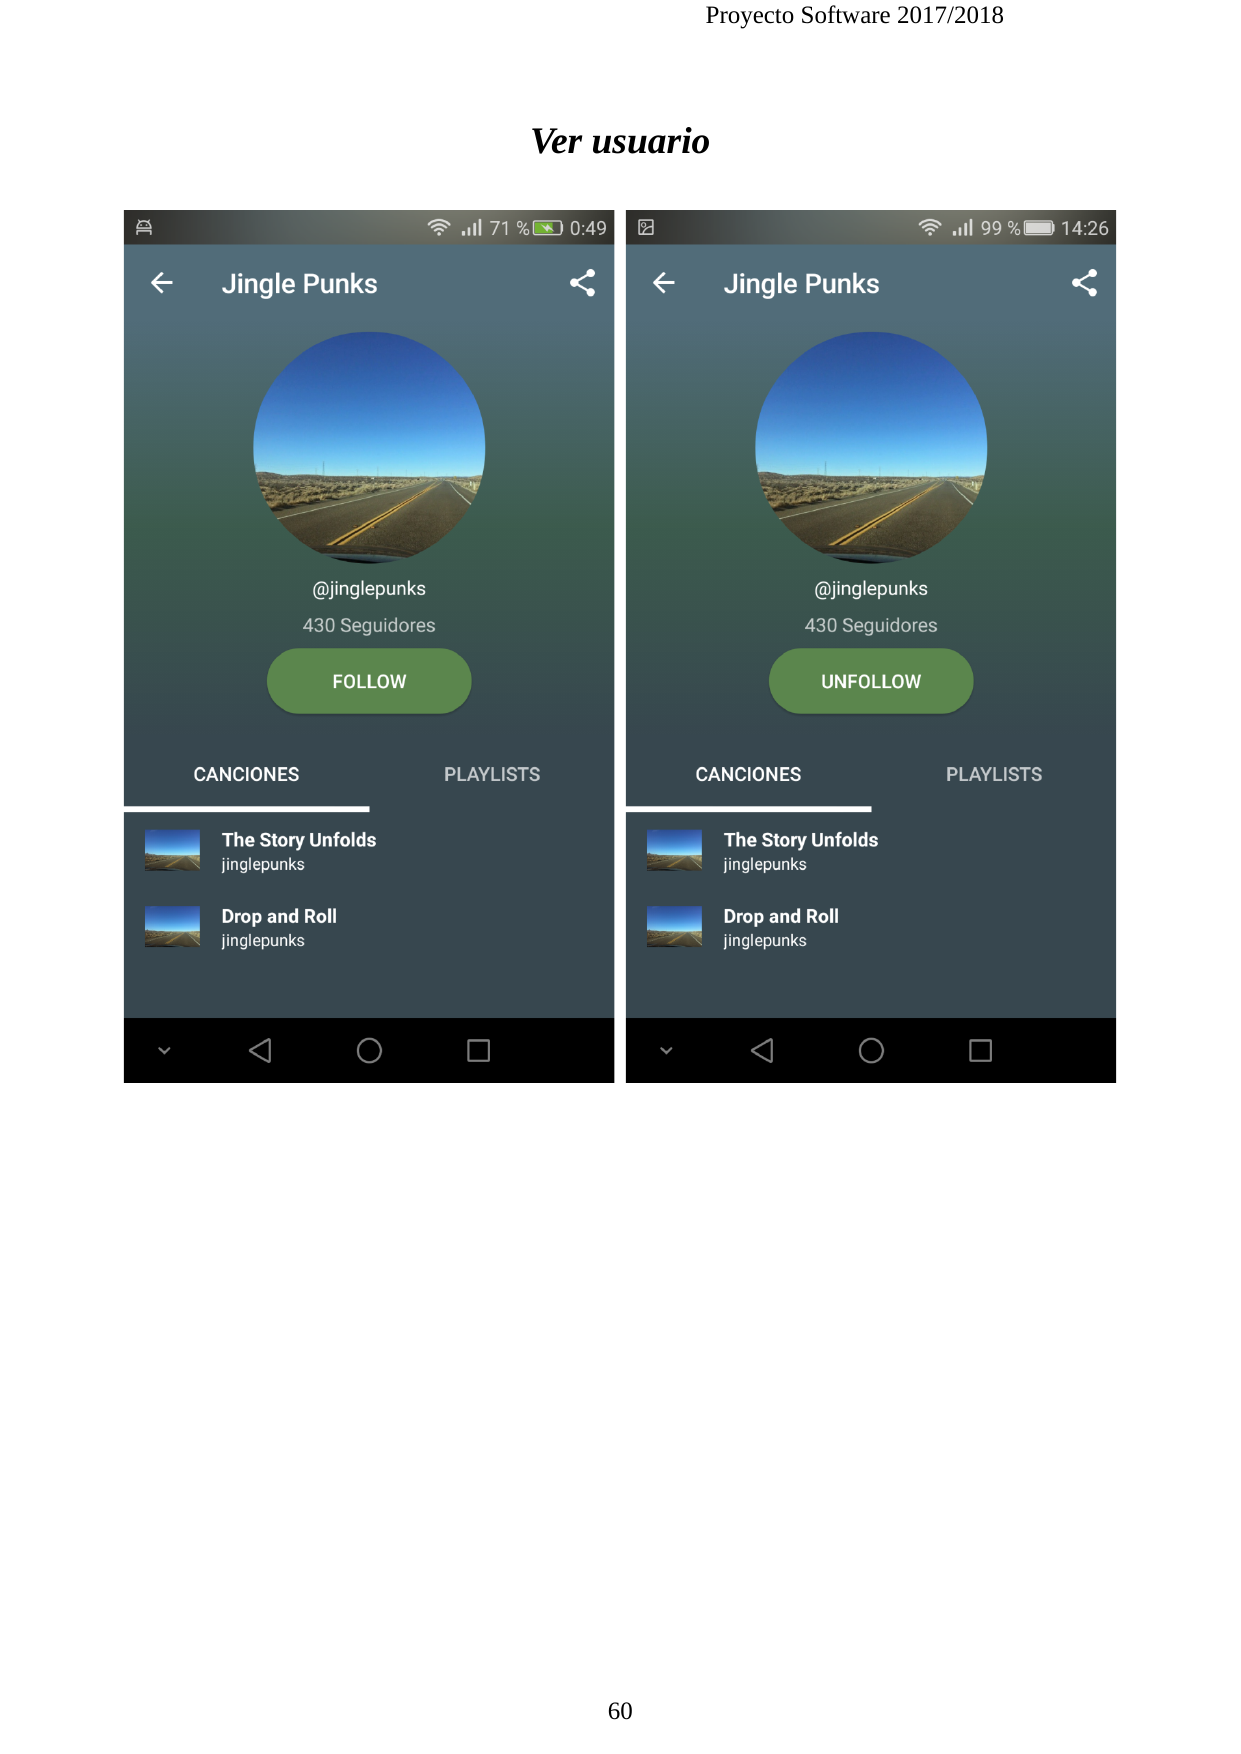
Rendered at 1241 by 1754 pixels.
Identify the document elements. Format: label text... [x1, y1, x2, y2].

picture [123, 210, 615, 1083]
table_header [620, 204, 1122, 1117]
subtitle Ver usuario [118, 118, 1122, 161]
picture [625, 210, 1117, 1083]
table_header [118, 204, 620, 1117]
